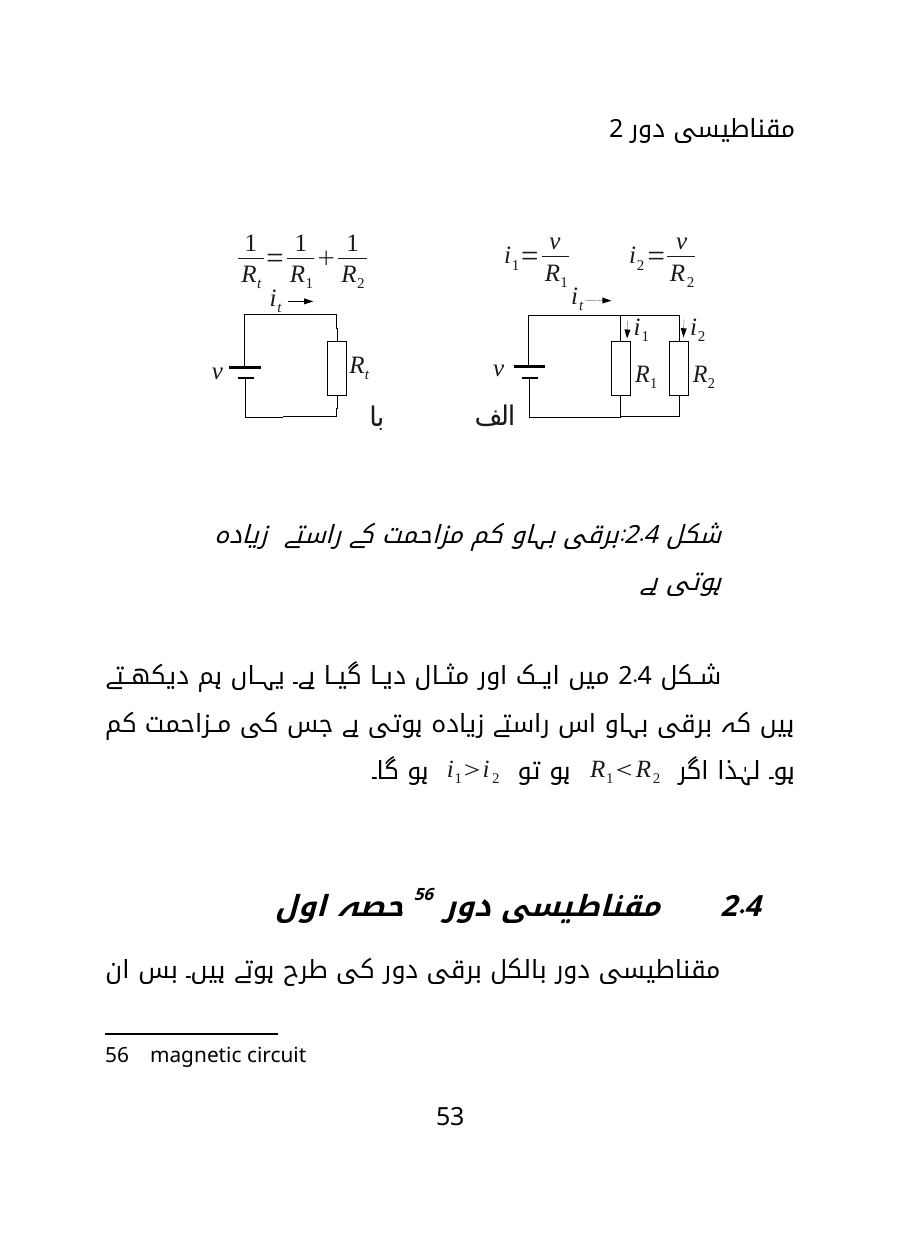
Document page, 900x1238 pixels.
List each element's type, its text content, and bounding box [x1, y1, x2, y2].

text مقناطیسی دور بالکل برقی دور کی طرح ہوتے ہیں۔ بس ان میں برقی دباؤ کی جگہ مقناطیسی دباؤ ، برقی رو کی جگہ مقناطیسی بہاو اور مزاحمت کی جگی ہچکچاہٹ ہوتا ہے۔ لہٰذا ہم بالکل ایک برقی دور کی طرح ایک مقناطیسی دور بنا سکتے ہیں۔ ایسا ہی ایک دور شکل 2.5 حصہ الف میں دکھایا گیا ہے۔ [105, 947, 795, 994]
subtitle مقناطیسی دور حصہ اول [105, 879, 720, 934]
text شکل 2.4 میں ایک اور مثال دیا گیا ہے۔ یہاں ہم دیکھتے ہیں کہ برقی بہاو اس راستے زیادہ ہوتی ہے جس کی مزاحمت کم ہو۔ لہٰذا اگرہو توہو گا۔ [105, 652, 795, 795]
text شکل 2.4:برقی بہاو کم مزاحمت کے راستے زیادہ ہوتی ہے [179, 195, 721, 606]
list magnetic circuit [105, 1040, 795, 1068]
